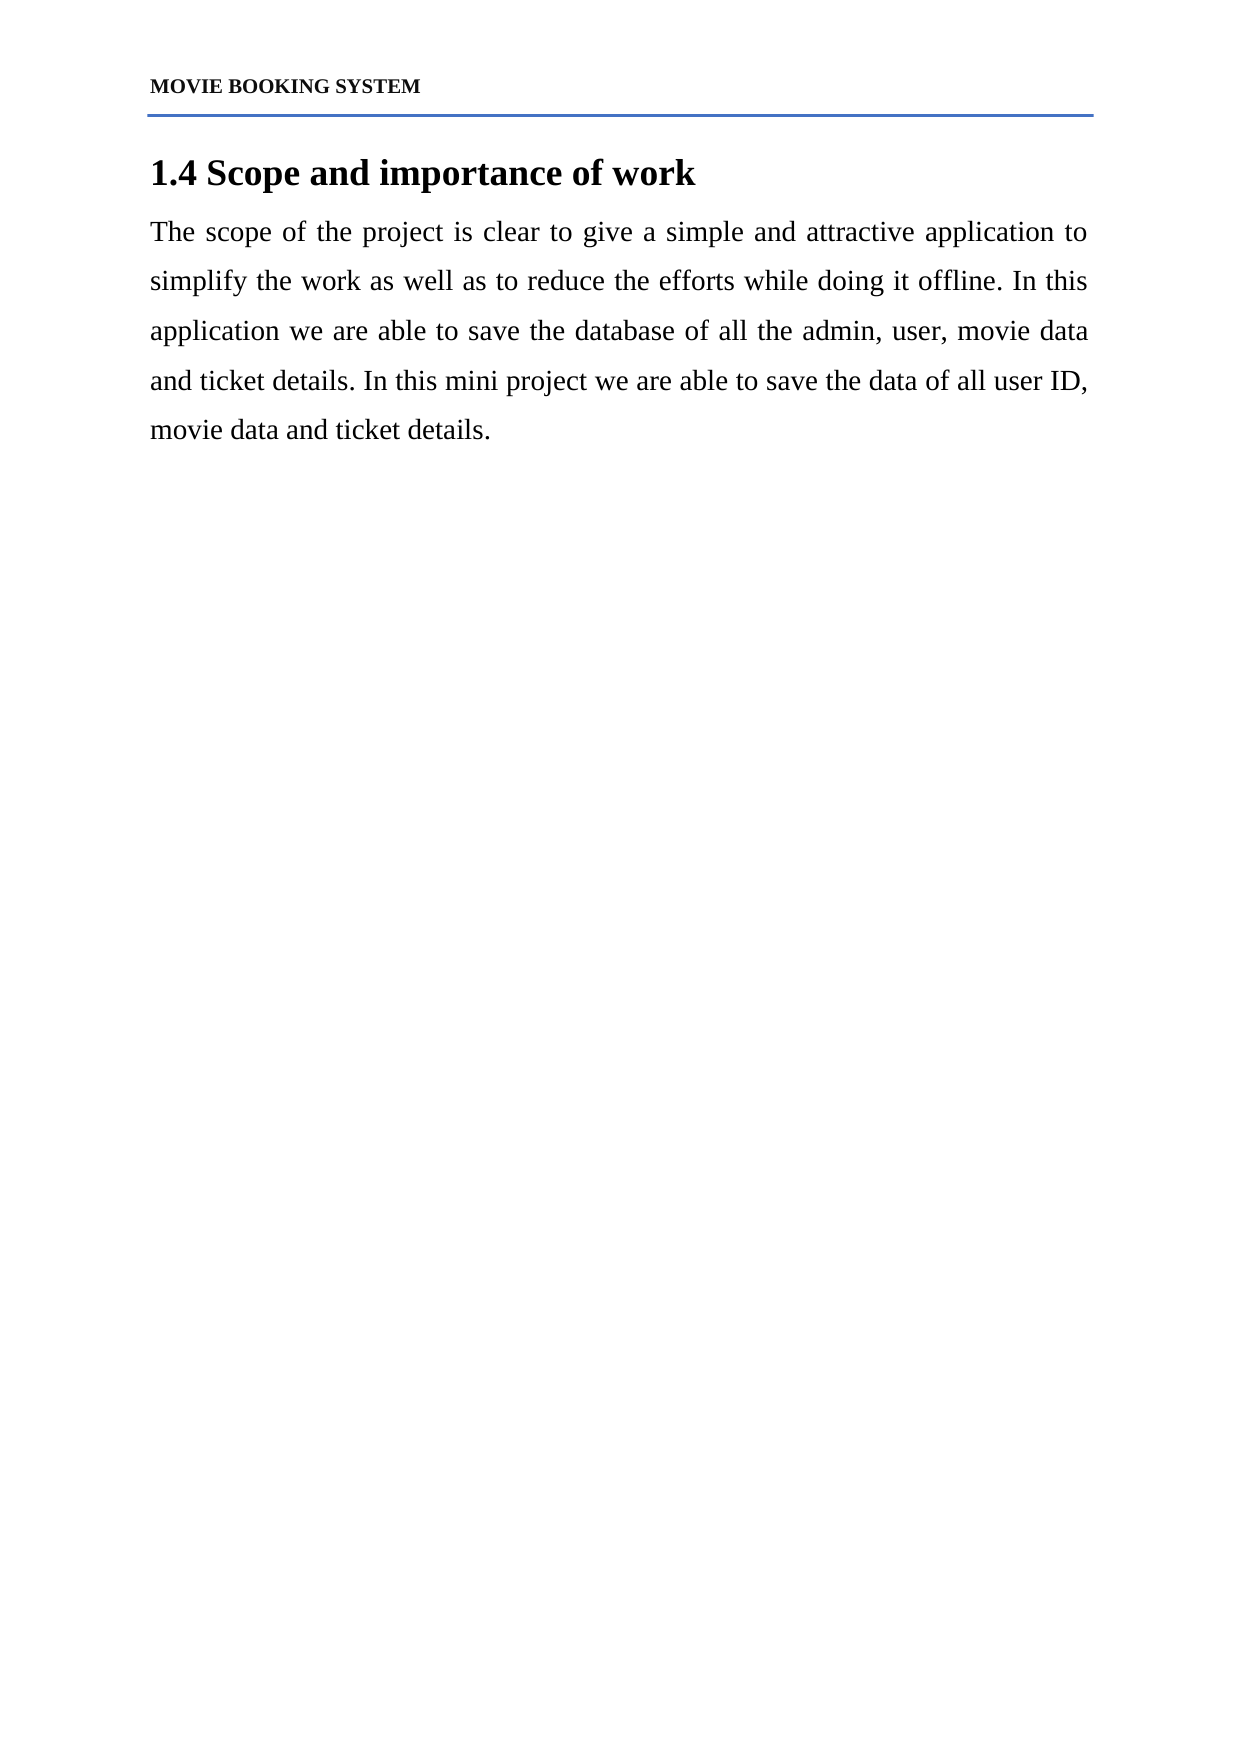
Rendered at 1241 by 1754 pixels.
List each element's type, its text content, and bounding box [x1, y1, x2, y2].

text The scope of the project is clear to give a simple and attractive application to simplify the work as well as to reduce the efforts while doing it offline. In this application we are able to save the database of all the admin, user, movie data and ticket details. In this mini project we are able to save the data of all user ID, movie data and ticket details. [150, 214, 1089, 446]
text 1.4 Scope and importance of work [150, 150, 1089, 193]
